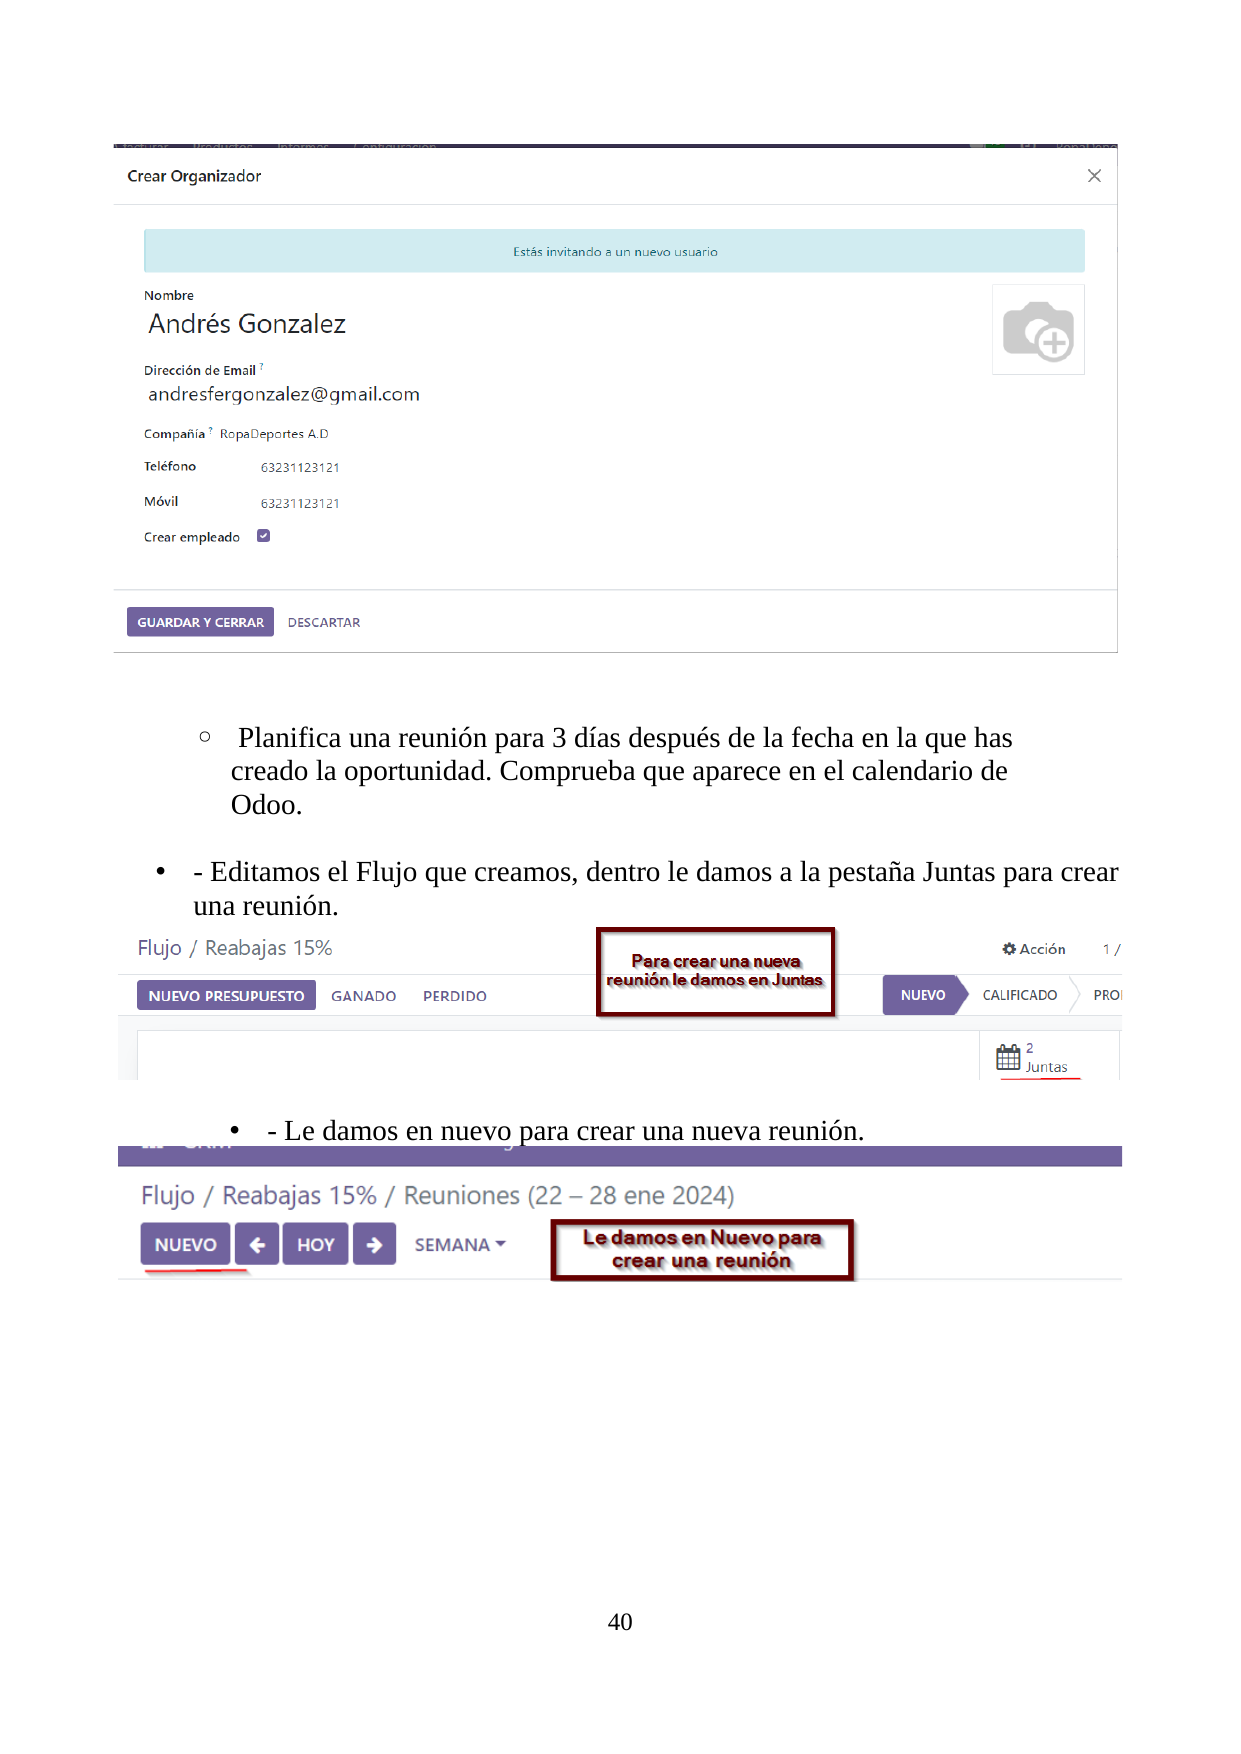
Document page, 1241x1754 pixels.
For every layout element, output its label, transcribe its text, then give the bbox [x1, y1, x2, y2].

picture [118, 1146, 1123, 1282]
picture [118, 921, 1123, 1080]
list - Editamos el Flujo que creamos, dentro le damos a la pestaña Juntas para crear una reunión. [156, 854, 1122, 921]
list Planifica una reunión para 3 días después de la fecha en la que has [193, 720, 1122, 753]
list creado la oportunidad. Comprueba que aparece en el calendario de [193, 753, 1122, 787]
list - Le damos en nuevo para crear una nueva reunión. [229, 1113, 1122, 1146]
picture [113, 144, 1118, 653]
list Odoo. [193, 787, 1122, 820]
